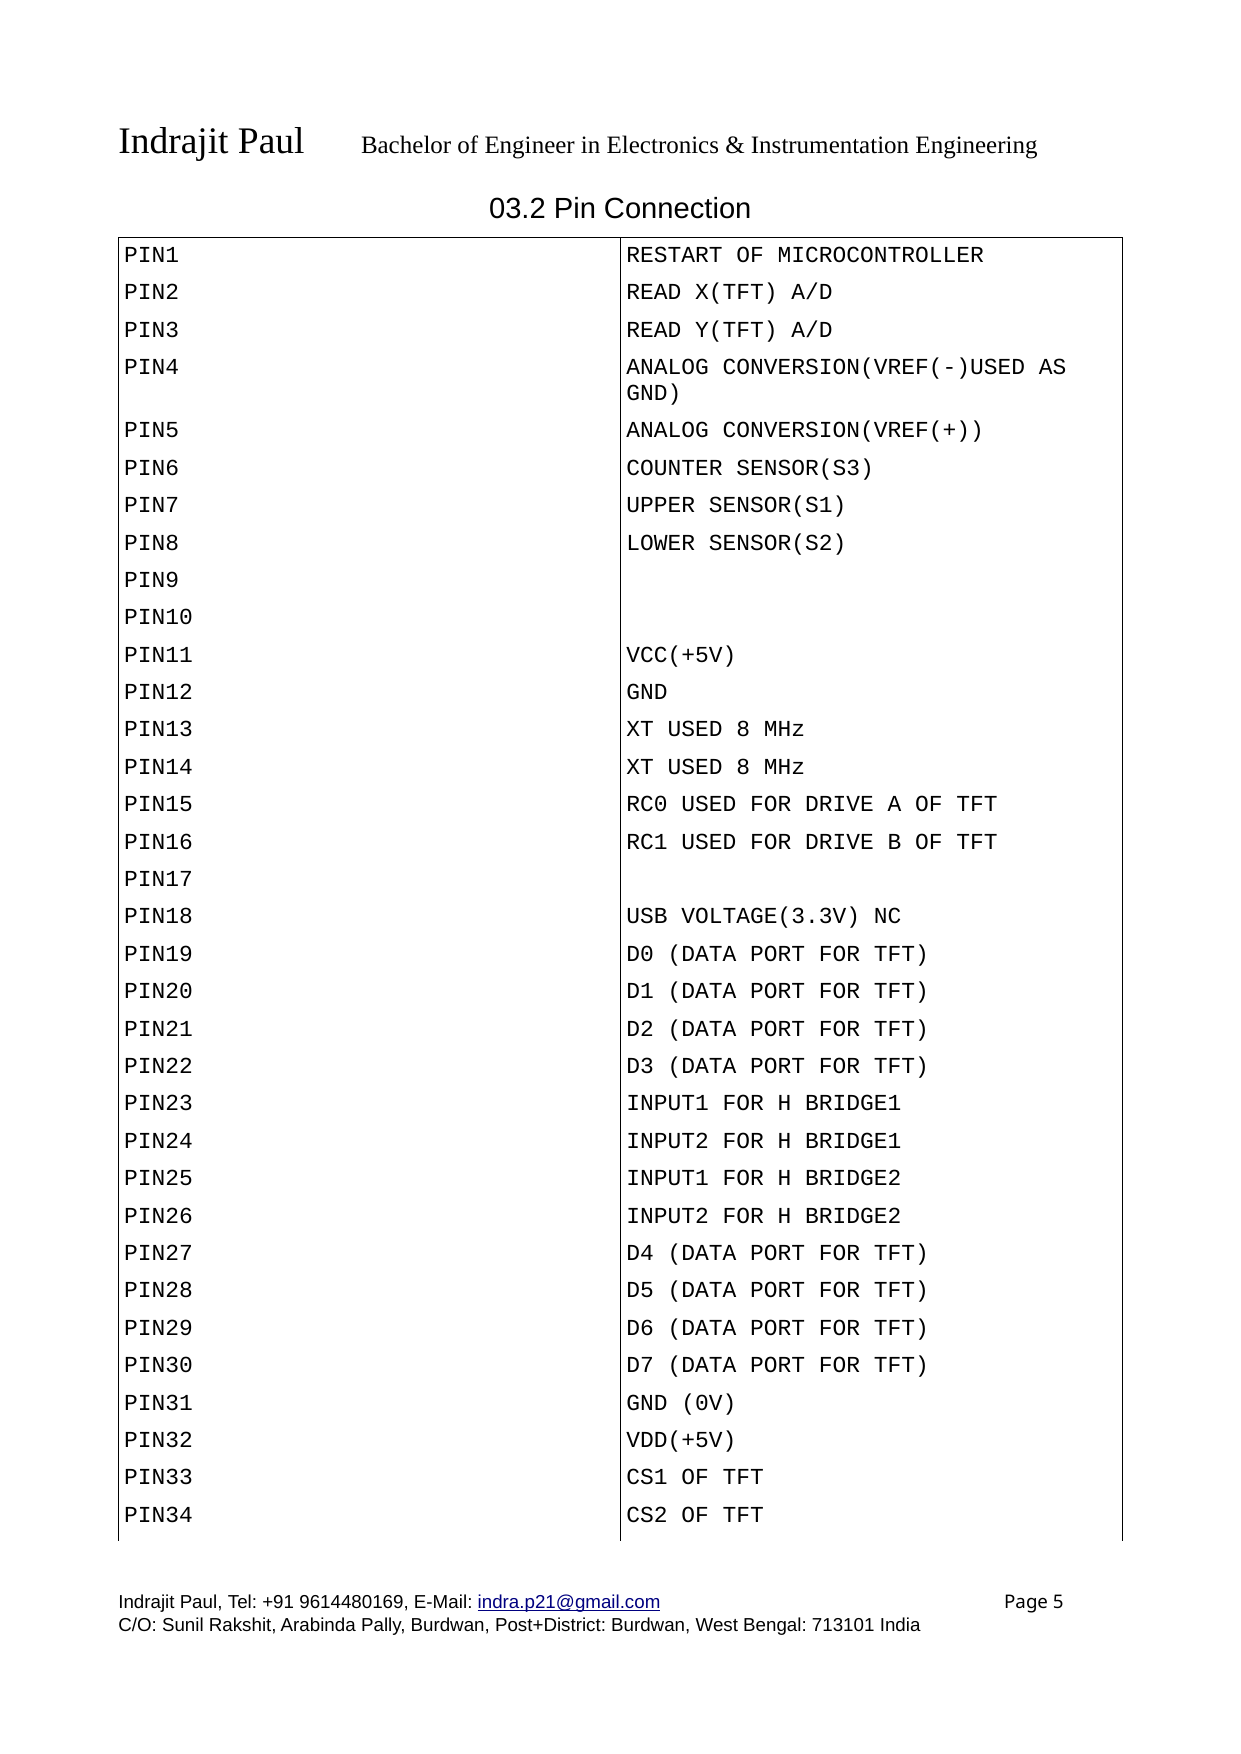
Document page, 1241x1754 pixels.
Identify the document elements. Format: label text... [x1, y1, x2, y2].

table_cell COUNTER SENSOR(S3) [621, 450, 1122, 488]
table_cell PIN32 [119, 1423, 620, 1460]
table_cell VDD(+5V) [621, 1423, 1122, 1460]
table_cell PIN2 [119, 275, 620, 312]
table_cell USB VOLTAGE(3.3V) NC [621, 899, 1122, 936]
table_cell PIN6 [119, 450, 620, 488]
table_cell PIN30 [119, 1348, 620, 1385]
table_cell PIN4 [119, 350, 620, 413]
table_cell INPUT2 FOR H BRIDGE2 [621, 1198, 1122, 1236]
table_cell CS2 OF TFT [621, 1498, 1122, 1541]
table_cell READ X(TFT) A/D [621, 275, 1122, 312]
table_cell GND (0V) [621, 1385, 1122, 1423]
table_cell PIN13 [119, 712, 620, 749]
table_cell PIN21 [119, 1011, 620, 1049]
table_cell PIN31 [119, 1385, 620, 1423]
table_cell PIN17 [119, 862, 620, 899]
table_cell PIN7 [119, 488, 620, 525]
table_header RESTART OF MICROCONTROLLER [621, 238, 1122, 275]
table_cell D2 (DATA PORT FOR TFT) [621, 1011, 1122, 1049]
table_cell PIN5 [119, 413, 620, 450]
table_cell XT USED 8 MHz [621, 712, 1122, 749]
table_cell GND [621, 675, 1122, 712]
table_cell D7 (DATA PORT FOR TFT) [621, 1348, 1122, 1385]
table_cell PIN15 [119, 787, 620, 824]
table_cell [621, 862, 1122, 899]
table_cell PIN12 [119, 675, 620, 712]
table_cell PIN11 [119, 637, 620, 675]
table_cell RC1 USED FOR DRIVE B OF TFT [621, 824, 1122, 862]
table_cell PIN25 [119, 1161, 620, 1198]
table_cell D5 (DATA PORT FOR TFT) [621, 1273, 1122, 1310]
table_cell RC0 USED FOR DRIVE A OF TFT [621, 787, 1122, 824]
table_cell D3 (DATA PORT FOR TFT) [621, 1049, 1122, 1086]
subtitle 03.2 Pin Connection [118, 191, 1122, 225]
table_cell [621, 600, 1122, 637]
table_cell PIN20 [119, 974, 620, 1011]
table_cell UPPER SENSOR(S1) [621, 488, 1122, 525]
table_cell ANALOG CONVERSION(VREF(+)) [621, 413, 1122, 450]
table_cell INPUT2 FOR H BRIDGE1 [621, 1124, 1122, 1161]
table_cell PIN34 [119, 1498, 620, 1541]
table_cell PIN23 [119, 1086, 620, 1123]
table_cell D1 (DATA PORT FOR TFT) [621, 974, 1122, 1011]
table_cell INPUT1 FOR H BRIDGE2 [621, 1161, 1122, 1198]
table_cell PIN14 [119, 750, 620, 787]
table_cell D6 (DATA PORT FOR TFT) [621, 1310, 1122, 1348]
table_cell PIN26 [119, 1198, 620, 1236]
table_cell PIN29 [119, 1310, 620, 1348]
table_cell PIN8 [119, 525, 620, 562]
table_cell PIN16 [119, 824, 620, 862]
table_cell PIN28 [119, 1273, 620, 1310]
table_cell READ Y(TFT) A/D [621, 312, 1122, 349]
table_cell PIN10 [119, 600, 620, 637]
table_cell D0 (DATA PORT FOR TFT) [621, 936, 1122, 974]
table_cell VCC(+5V) [621, 637, 1122, 675]
table_header PIN1 [119, 238, 620, 275]
table_cell XT USED 8 MHz [621, 750, 1122, 787]
table_cell D4 (DATA PORT FOR TFT) [621, 1236, 1122, 1273]
table_cell PIN22 [119, 1049, 620, 1086]
table_cell PIN18 [119, 899, 620, 936]
table_cell PIN19 [119, 936, 620, 974]
table_cell PIN3 [119, 312, 620, 349]
table_cell INPUT1 FOR H BRIDGE1 [621, 1086, 1122, 1123]
table_cell LOWER SENSOR(S2) [621, 525, 1122, 562]
table_cell PIN27 [119, 1236, 620, 1273]
table_cell CS1 OF TFT [621, 1460, 1122, 1497]
table_cell ANALOG CONVERSION(VREF(-)USED AS GND) [621, 350, 1122, 413]
table_cell PIN9 [119, 563, 620, 600]
table_cell PIN24 [119, 1124, 620, 1161]
table_cell PIN33 [119, 1460, 620, 1497]
table_cell [621, 563, 1122, 600]
